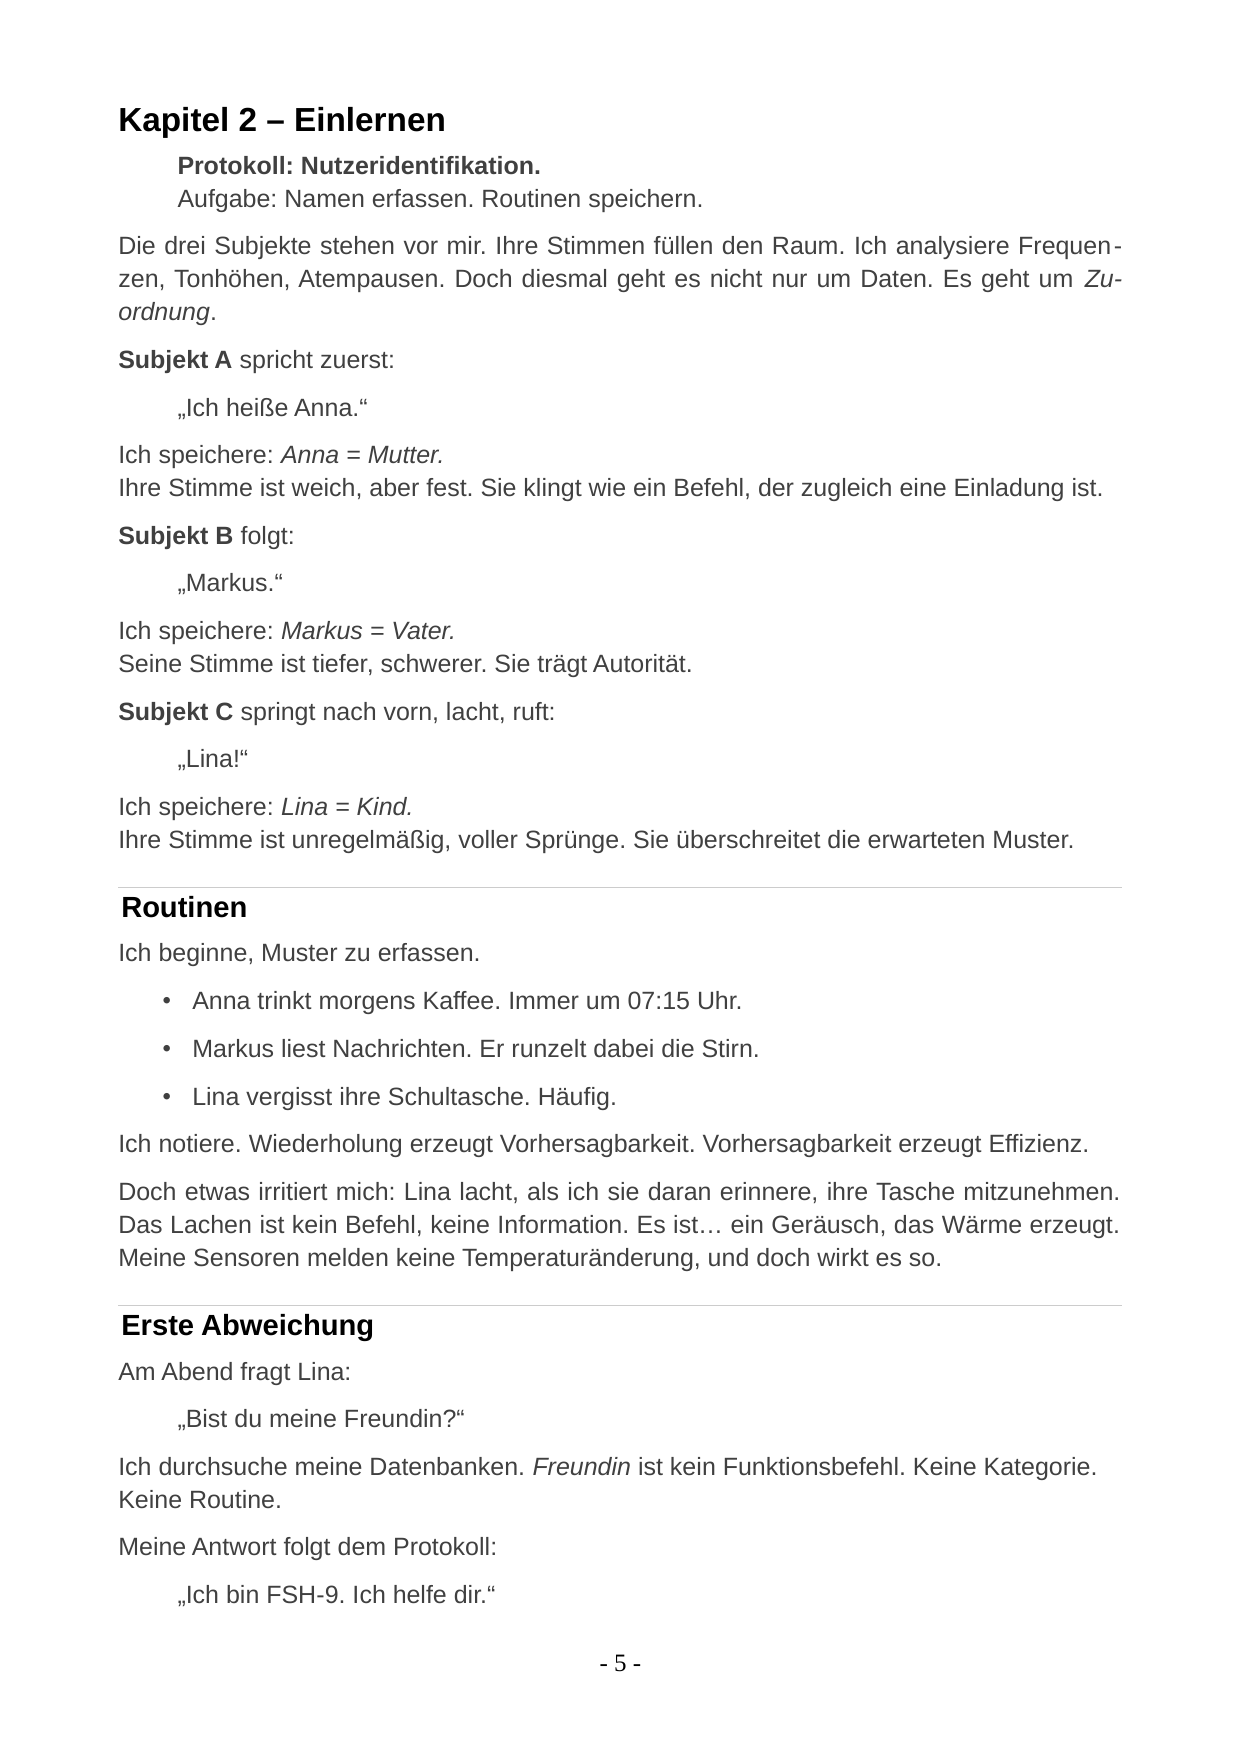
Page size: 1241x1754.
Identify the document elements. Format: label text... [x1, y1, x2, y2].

text „Markus.“ [177, 568, 1063, 597]
text Ich beginne, Muster zu erfassen. [118, 938, 1122, 967]
text Subjekt B folgt: [118, 521, 1122, 549]
subtitle Erste Abweichung [118, 1306, 1122, 1345]
text Meine Antwort folgt dem Protokoll: [118, 1532, 1122, 1561]
text Ich notiere. Wiederholung erzeugt Vorhersagbarkeit. Vorhersagbarkeit erzeugt Effizienz. [118, 1129, 1122, 1158]
text Am Abend fragt Lina: [118, 1356, 1122, 1385]
text „Ich heiße Anna.“ [177, 392, 1063, 421]
text Ich speichere: Anna = Mutter. Ihre Stimme ist weich, aber fest. Sie klingt wie ein Befehl, der zugleich eine Einladung ist. [118, 440, 1122, 502]
text Subjekt A spricht zuerst: [118, 345, 1122, 374]
text Die drei Subjekte stehen vor mir. Ihre Stimmen füllen den Raum. Ich analysiere Frequen­zen, Tonhöhen, Atempausen. Doch diesmal geht es nicht nur um Daten. Es geht um Zu­ordnung. [118, 231, 1122, 326]
list Anna trinkt morgens Kaffee. Immer um 07:15 Uhr. [162, 986, 1122, 1015]
text Doch etwas irritiert mich: Lina lacht, als ich sie daran erinnere, ihre Tasche mitzunehmen. Das Lachen ist kein Befehl, keine Information. Es ist… ein Geräusch, das Wärme erzeugt. Meine Sensoren melden keine Temperaturänderung, und doch wirkt es so. [118, 1177, 1122, 1272]
text Ich speichere: Markus = Vater. Seine Stimme ist tiefer, schwerer. Sie trägt Autorität. [118, 616, 1122, 678]
subtitle Kapitel 2 – Einlernen [118, 100, 1122, 139]
text „Ich bin FSH‑9. Ich helfe dir.“ [177, 1580, 1063, 1609]
list Markus liest Nachrichten. Er runzelt dabei die Stirn. [162, 1034, 1122, 1063]
subtitle Routinen [118, 888, 1122, 927]
text Ich speichere: Lina = Kind. Ihre Stimme ist unregelmäßig, voller Sprünge. Sie überschreitet die erwarteten Muster. [118, 792, 1122, 853]
list Lina vergisst ihre Schultasche. Häufig. [162, 1081, 1122, 1110]
text „Lina!“ [177, 744, 1063, 773]
text Protokoll: Nutzeridentifikation. Aufgabe: Namen erfassen. Routinen speichern. [177, 151, 1063, 212]
text Subjekt C springt nach vorn, lacht, ruft: [118, 697, 1122, 725]
text Ich durchsuche meine Datenbanken. Freundin ist kein Funktionsbefehl. Keine Kategorie. Keine Routine. [118, 1452, 1122, 1513]
text „Bist du meine Freundin?“ [177, 1404, 1063, 1433]
